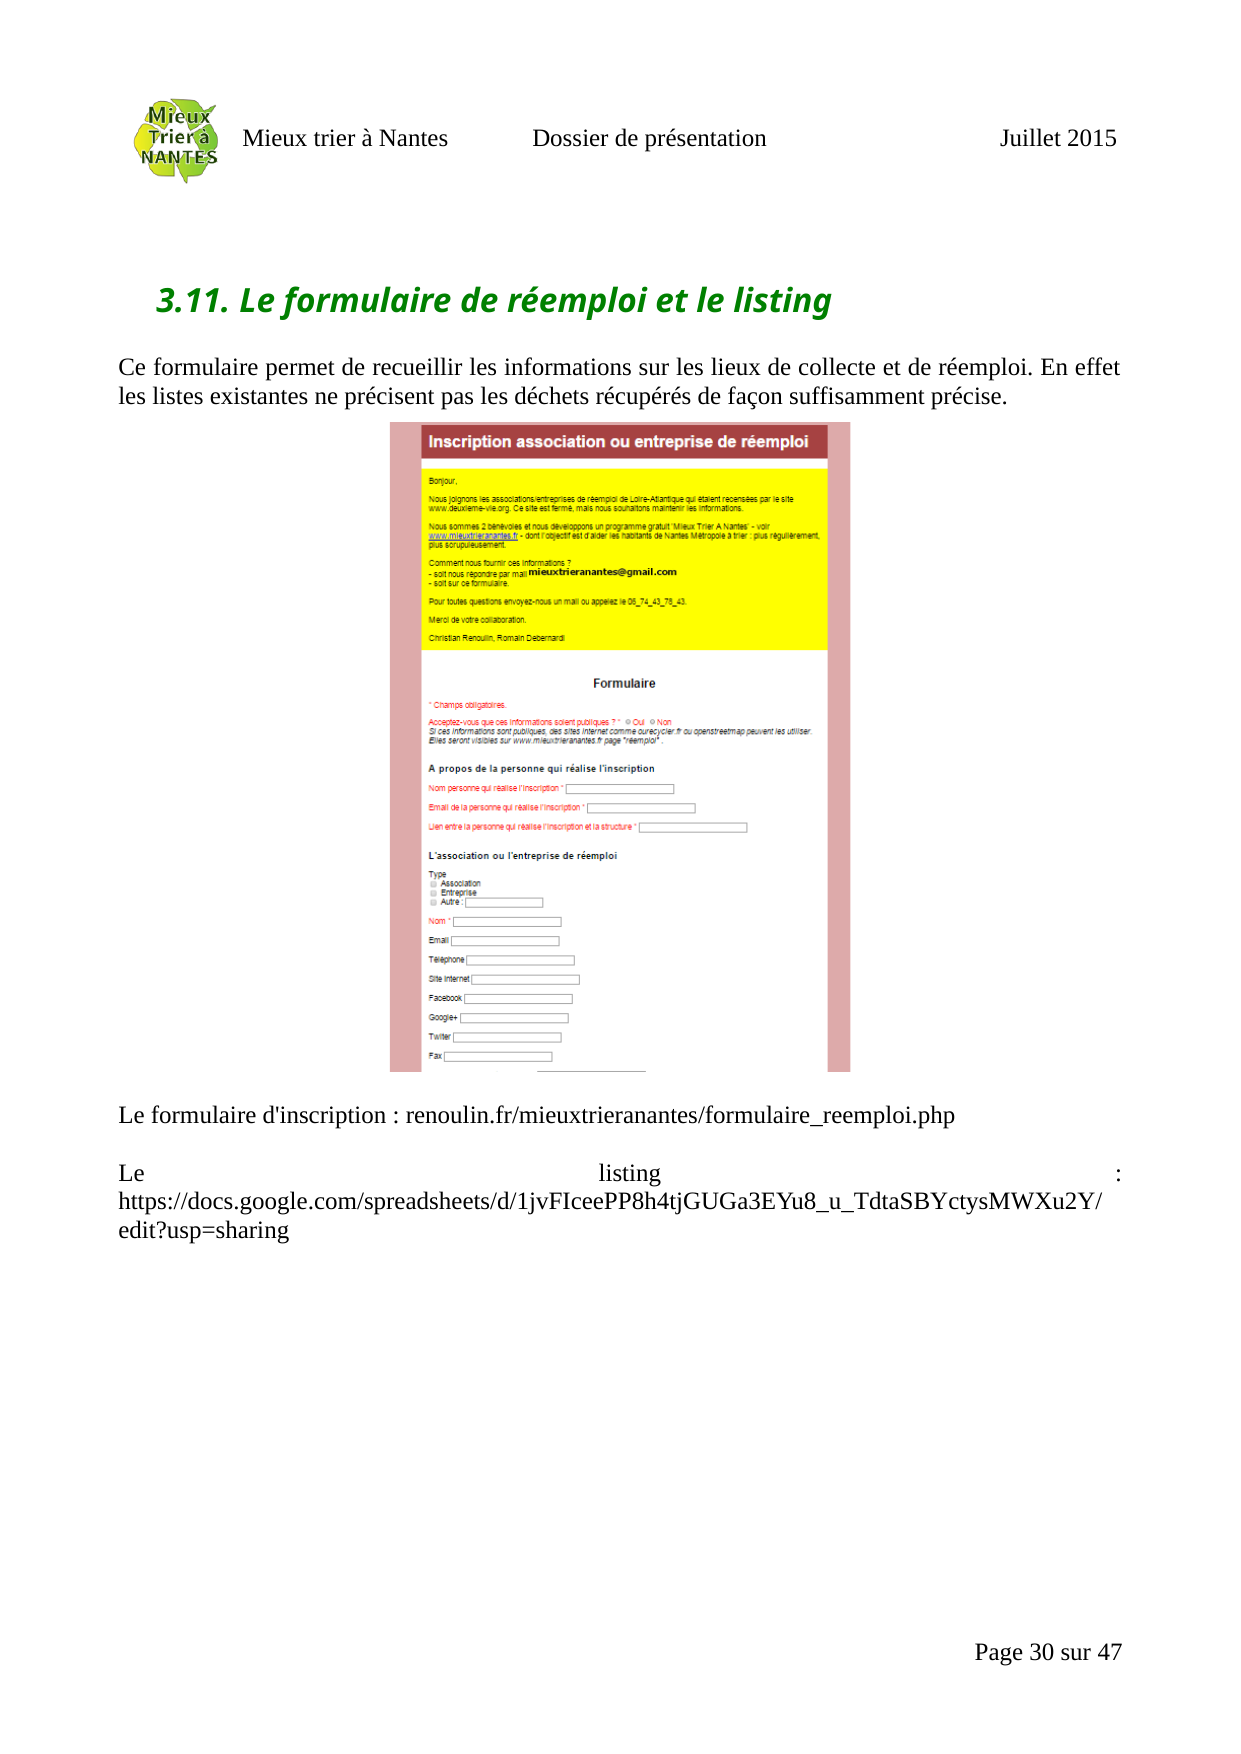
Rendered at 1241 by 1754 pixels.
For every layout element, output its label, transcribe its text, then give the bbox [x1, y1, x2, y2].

text Ce formulaire permet de recueillir les informations sur les lieux de collecte et de réemploi. En effet les listes existantes ne précisent pas les déchets récupérés de façon suffisamment précise. [118, 352, 1122, 410]
text Le listing : https://docs.google.com/spreadsheets/d/1jvFIceePP8h4tjGUGa3EYu8_u_TdtaSBYctysMWXu2Y/edit?usp=sharing [118, 1158, 1122, 1244]
picture [131, 95, 221, 185]
subtitle Le formulaire de réemploi et le listing [148, 277, 1122, 323]
text Le formulaire d'inscription : renoulin.fr/mieuxtrieranantes/formulaire_reemploi.php [118, 1100, 1122, 1129]
picture [389, 422, 851, 1072]
